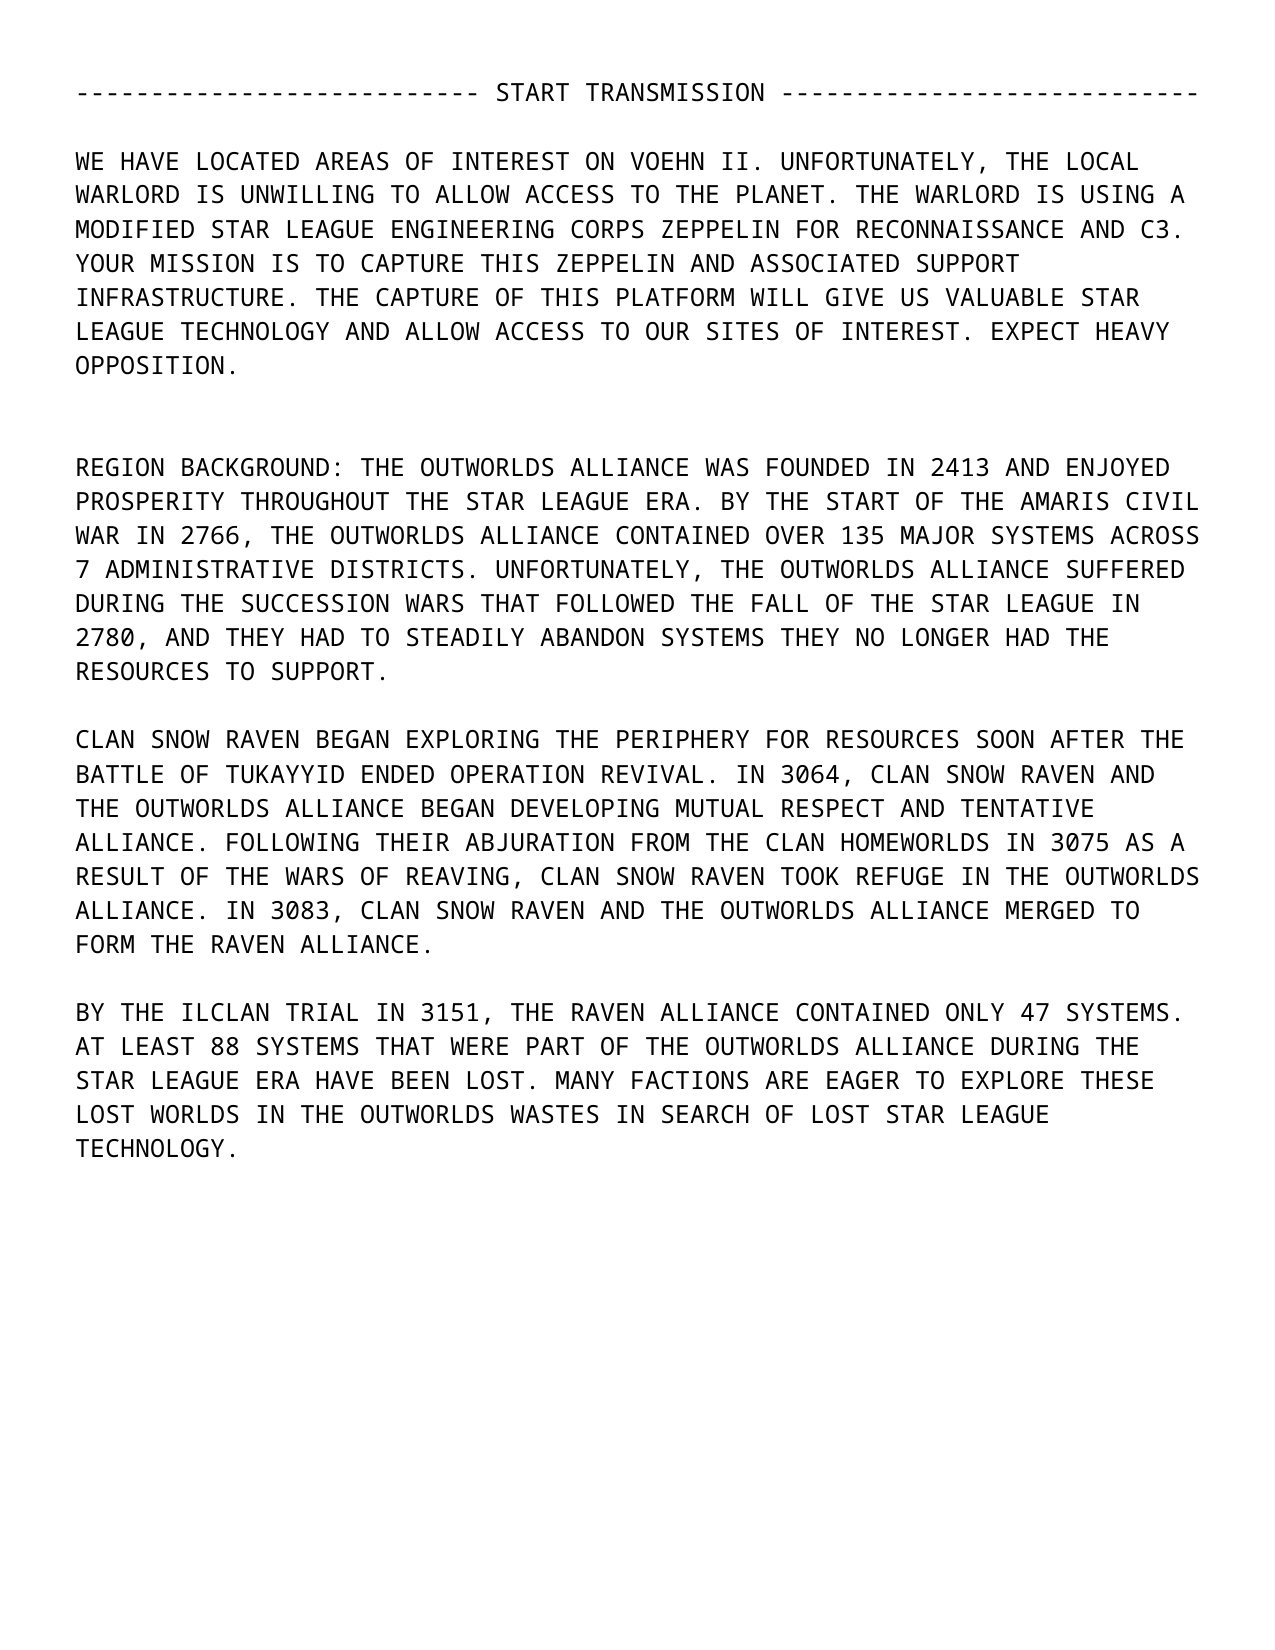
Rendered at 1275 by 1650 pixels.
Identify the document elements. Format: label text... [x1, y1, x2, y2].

text REGION BACKGROUND: THE OUTWORLDS ALLIANCE WAS FOUNDED IN 2413 AND ENJOYED PROSPERITY THROUGHOUT THE STAR LEAGUE ERA. BY THE START OF THE AMARIS CIVIL WAR IN 2766, THE OUTWORLDS ALLIANCE CONTAINED OVER 135 MAJOR SYSTEMS ACROSS 7 ADMINISTRATIVE DISTRICTS. UNFORTUNATELY, THE OUTWORLDS ALLIANCE SUFFERED DURING THE SUCCESSION WARS THAT FOLLOWED THE FALL OF THE STAR LEAGUE IN 2780, AND THEY HAD TO STEADILY ABANDON SYSTEMS THEY NO LONGER HAD THE RESOURCES TO SUPPORT. [75, 450, 1200, 688]
text BY THE ILCLAN TRIAL IN 3151, THE RAVEN ALLIANCE CONTAINED ONLY 47 SYSTEMS. AT LEAST 88 SYSTEMS THAT WERE PART OF THE OUTWORLDS ALLIANCE DURING THE STAR LEAGUE ERA HAVE BEEN LOST. MANY FACTIONS ARE EAGER TO EXPLORE THESE LOST WORLDS IN THE OUTWORLDS WASTES IN SEARCH OF LOST STAR LEAGUE TECHNOLOGY. [75, 995, 1200, 1165]
text WE HAVE LOCATED AREAS OF INTEREST ON VOEHN II. UNFORTUNATELY, THE LOCAL WARLORD IS UNWILLING TO ALLOW ACCESS TO THE PLANET. THE WARLORD IS USING A MODIFIED STAR LEAGUE ENGINEERING CORPS ZEPPELIN FOR RECONNAISSANCE AND C3. YOUR MISSION IS TO CAPTURE THIS ZEPPELIN AND ASSOCIATED SUPPORT INFRASTRUCTURE. THE CAPTURE OF THIS PLATFORM WILL GIVE US VALUABLE STAR LEAGUE TECHNOLOGY AND ALLOW ACCESS TO OUR SITES OF INTEREST. EXPECT HEAVY OPPOSITION. [75, 109, 1200, 382]
text CLAN SNOW RAVEN BEGAN EXPLORING THE PERIPHERY FOR RESOURCES SOON AFTER THE BATTLE OF TUKAYYID ENDED OPERATION REVIVAL. IN 3064, CLAN SNOW RAVEN AND THE OUTWORLDS ALLIANCE BEGAN DEVELOPING MUTUAL RESPECT AND TENTATIVE ALLIANCE. FOLLOWING THEIR ABJURATION FROM THE CLAN HOMEWORLDS IN 3075 AS A RESULT OF THE WARS OF REAVING, CLAN SNOW RAVEN TOOK REFUGE IN THE OUTWORLDS ALLIANCE. IN 3083, CLAN SNOW RAVEN AND THE OUTWORLDS ALLIANCE MERGED TO FORM THE RAVEN ALLIANCE. [75, 722, 1200, 961]
text --------------------------- START TRANSMISSION ---------------------------- [75, 75, 1200, 109]
